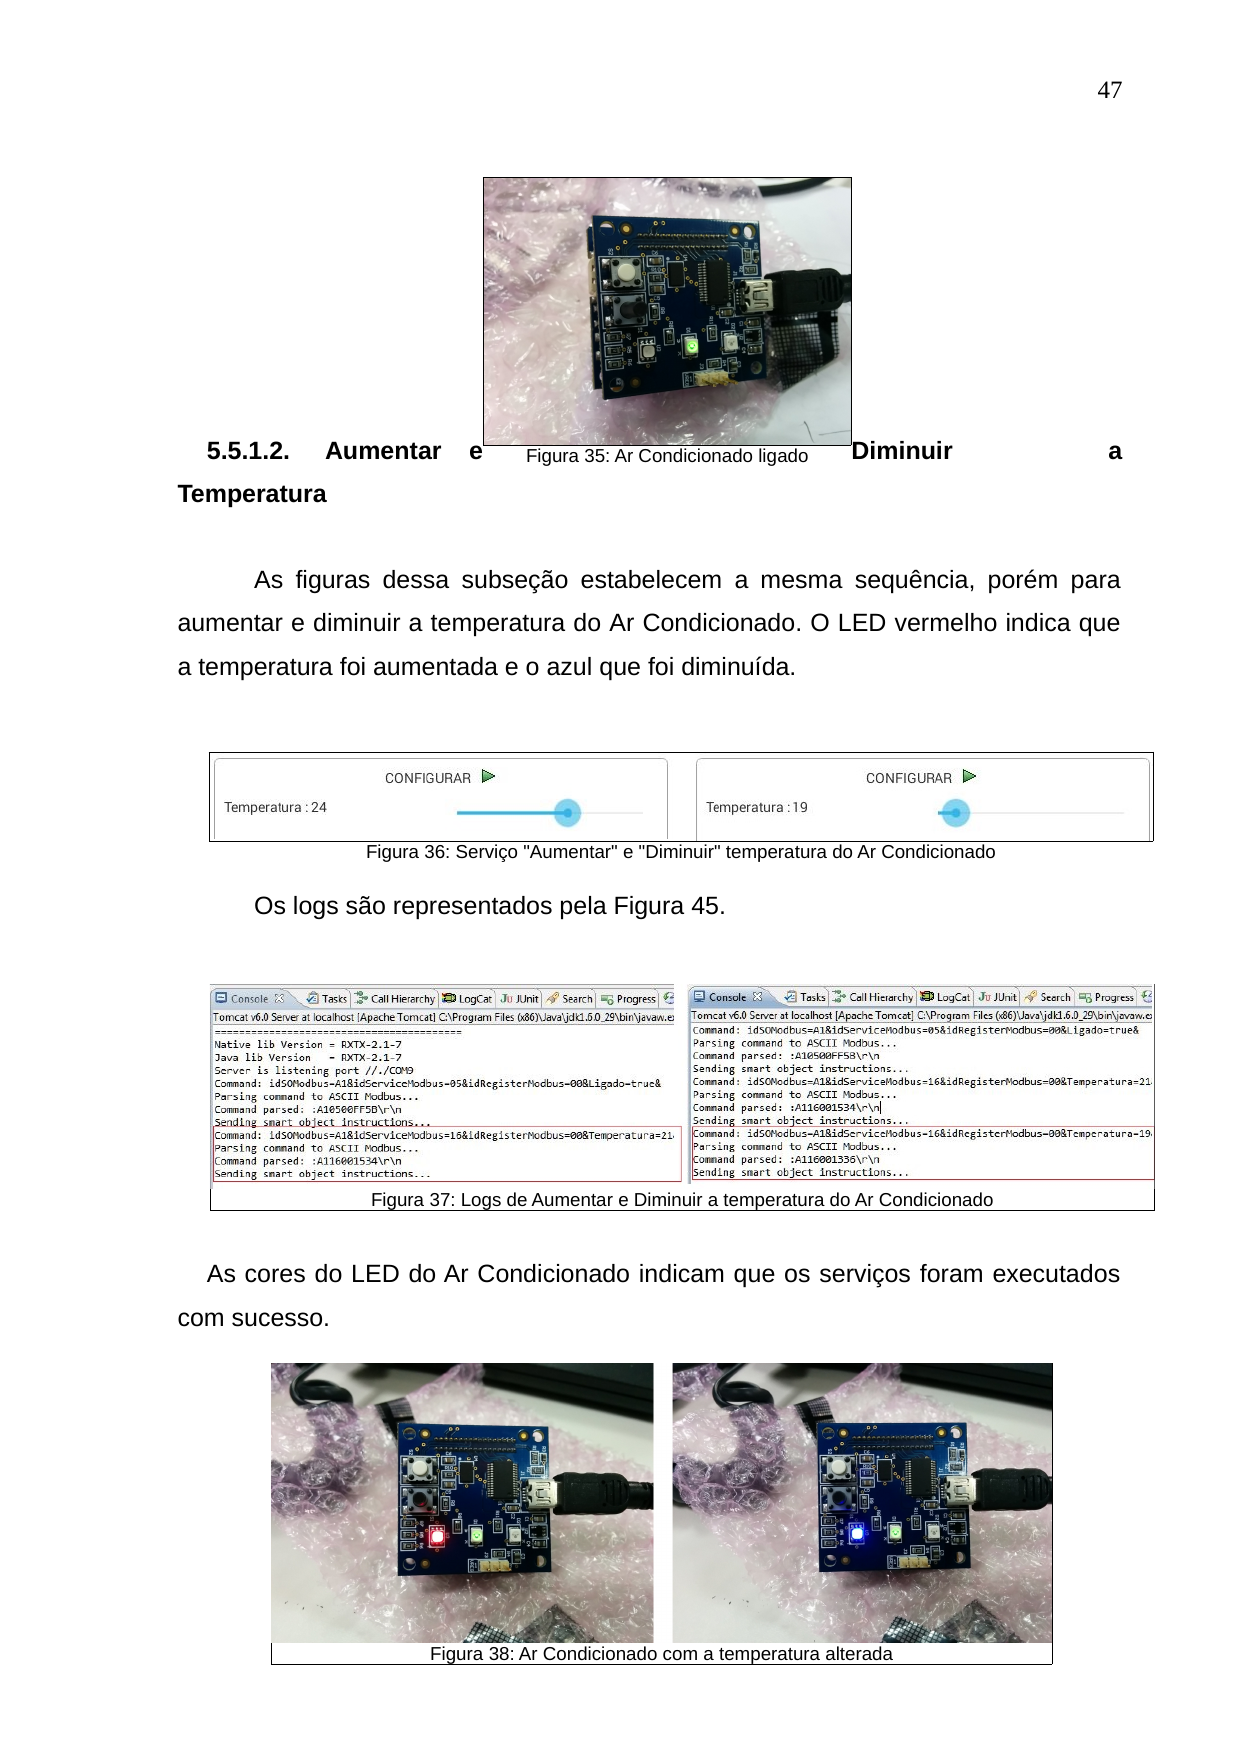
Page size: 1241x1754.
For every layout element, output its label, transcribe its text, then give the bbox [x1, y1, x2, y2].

picture [210, 753, 1153, 841]
picture [209, 984, 1155, 1189]
text Figura 36: Serviço "Aumentar" e "Diminuir" temperatura do Ar Condicionado [208, 841, 1153, 863]
list Aumentar e Diminuir a Temperatura [177, 436, 1122, 508]
text As figuras dessa subseção estabelecem a mesma sequência, porém para aumentar e diminuir a temperatura do Ar Condicionado. O LED vermelho indica que a temperatura foi aumentada e o azul que foi diminuída. [177, 565, 1122, 680]
text As cores do LED do Ar Condicionado indicam que os serviços foram executados com sucesso. [177, 1259, 1122, 1331]
picture [484, 178, 851, 445]
text Figura 35: Ar Condicionado ligado [483, 446, 851, 467]
text Figura 37: Logs de Aumentar e Diminuir a temperatura do Ar Condicionado [211, 1189, 1154, 1210]
text Figura 38: Ar Condicionado com a temperatura alterada [272, 1643, 1052, 1664]
text Os logs são representados pela Figura 45. [177, 891, 1122, 919]
picture [271, 1363, 1052, 1643]
